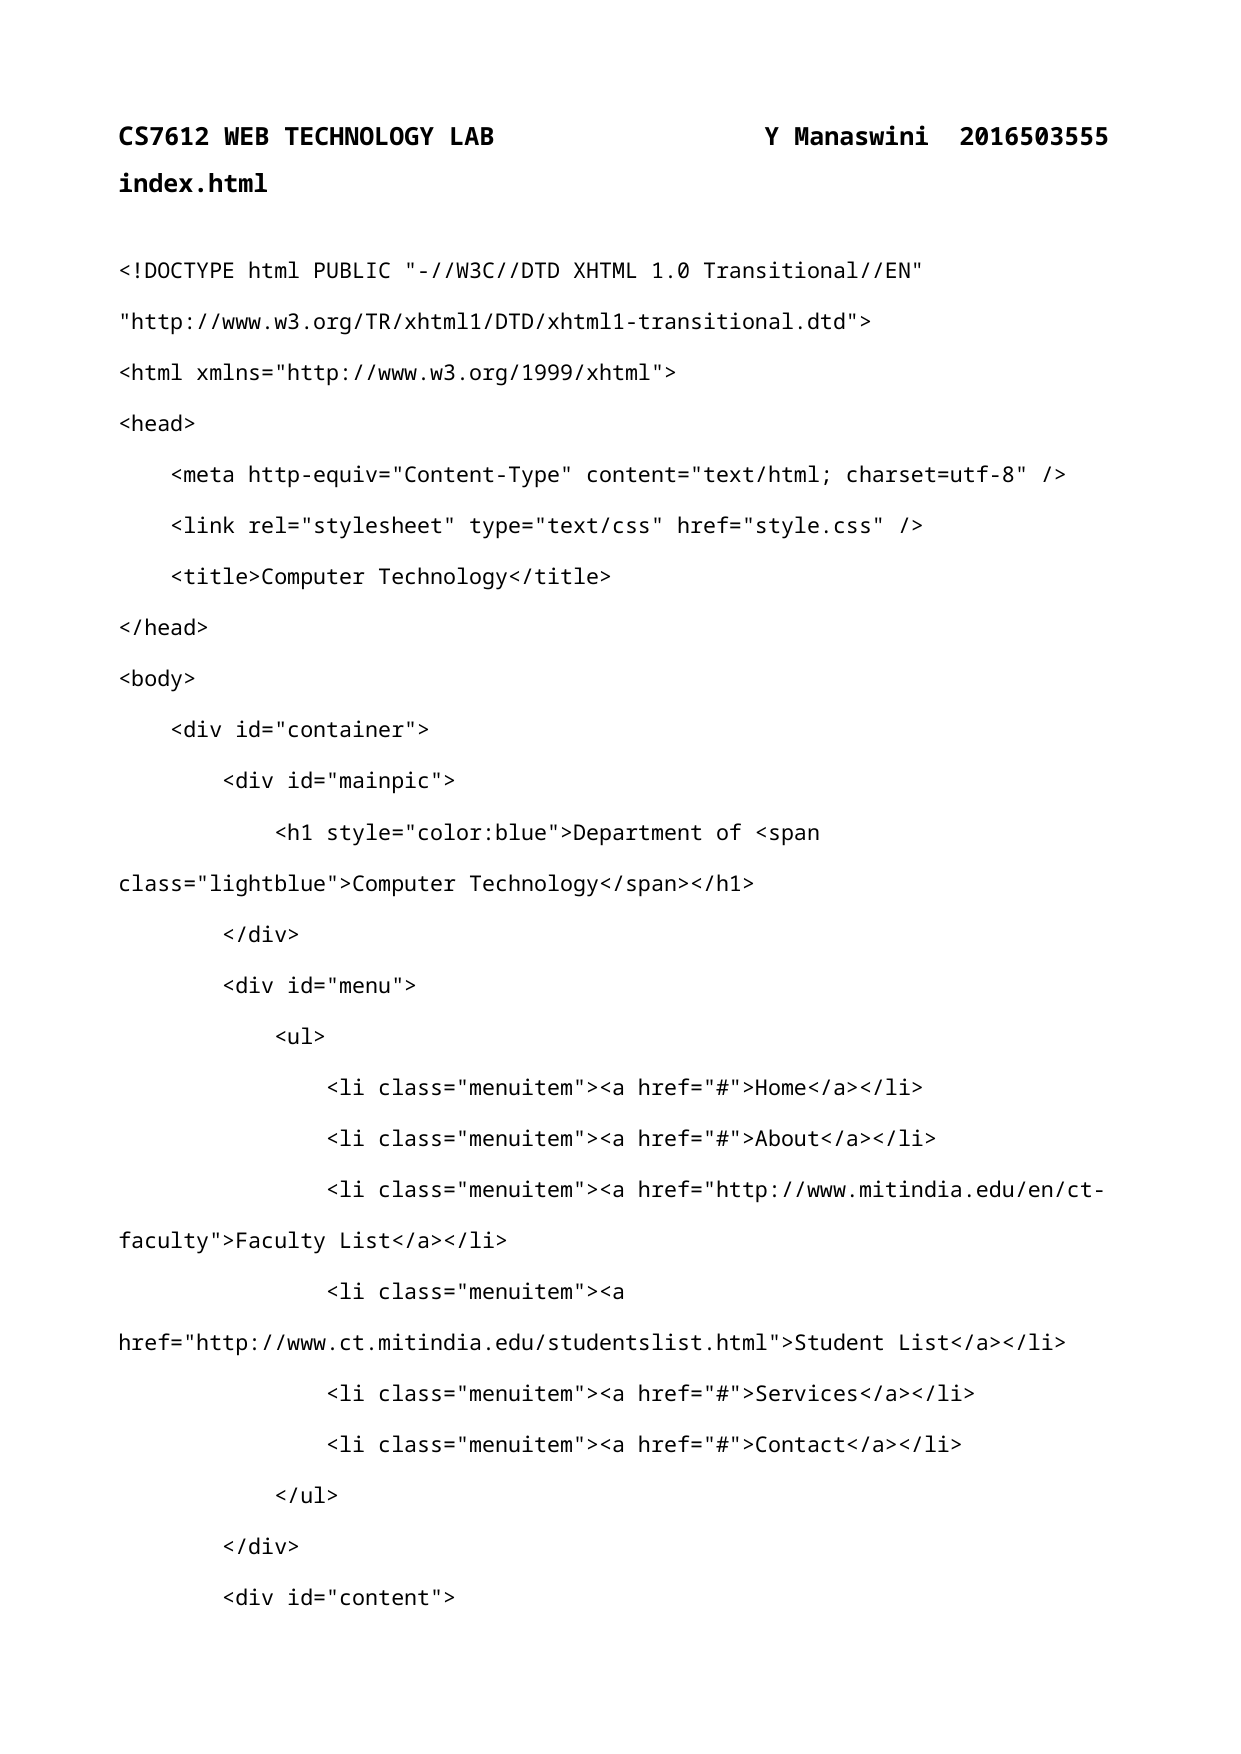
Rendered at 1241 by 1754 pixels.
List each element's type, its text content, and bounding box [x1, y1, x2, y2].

text <ul> [118, 999, 1122, 1050]
text <div id="content"> [118, 1561, 1122, 1612]
text <div id="mainpic"> [118, 744, 1122, 795]
text </head> [118, 591, 1122, 642]
text </div> [118, 1509, 1122, 1561]
text <li class="menuitem"><a href="#">Home</a></li> [118, 1050, 1122, 1101]
text </div> [118, 897, 1122, 948]
text <meta http-equiv="Content-Type" content="text/html; charset=utf-8" /> [118, 438, 1122, 489]
text <li class="menuitem"><a href="http://www.mitindia.edu/en/ct-faculty">Faculty List</a></li> [118, 1152, 1122, 1254]
text <html xmlns="http://www.w3.org/1999/xhtml"> [118, 336, 1122, 387]
text <!DOCTYPE html PUBLIC "-//W3C//DTD XHTML 1.0 Transitional//EN" "http://www.w3.org/TR/xhtml1/DTD/xhtml1-transitional.dtd"> [118, 233, 1122, 336]
text <link rel="stylesheet" type="text/css" href="style.css" /> [118, 489, 1122, 540]
text <li class="menuitem"><a href="#">Services</a></li> [118, 1356, 1122, 1407]
text <li class="menuitem"><a href="#">About</a></li> [118, 1101, 1122, 1152]
text index.html [118, 165, 1122, 199]
text <li class="menuitem"><a href="#">Contact</a></li> [118, 1407, 1122, 1458]
text <li class="menuitem"><a href="http://www.ct.mitindia.edu/studentslist.html">Student List</a></li> [118, 1254, 1122, 1356]
text <div id="container"> [118, 693, 1122, 744]
text <head> [118, 387, 1122, 438]
text <body> [118, 642, 1122, 693]
text </ul> [118, 1458, 1122, 1509]
text <title>Computer Technology</title> [118, 540, 1122, 591]
text <h1 style="color:blue">Department of <span class="lightblue">Computer Technology</span></h1> [118, 795, 1122, 897]
text <div id="menu"> [118, 948, 1122, 999]
